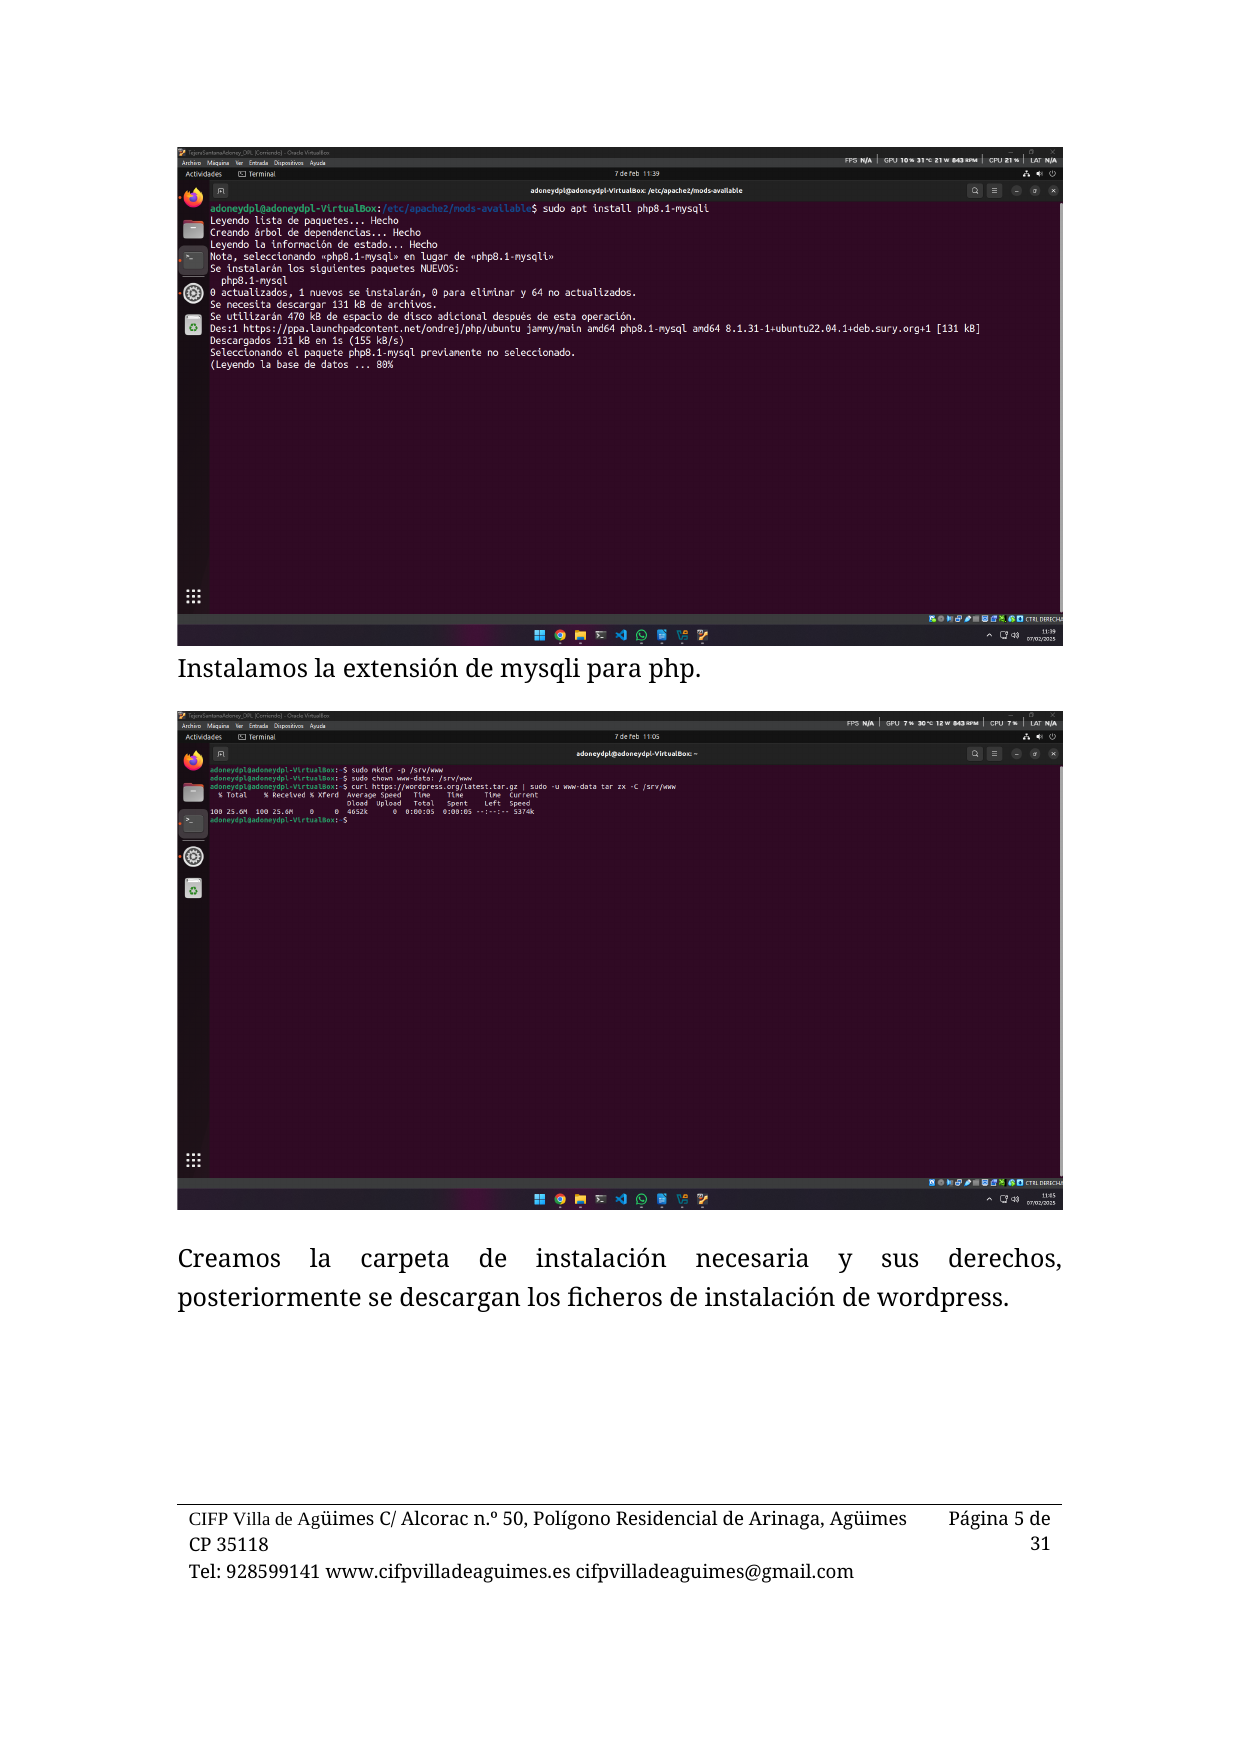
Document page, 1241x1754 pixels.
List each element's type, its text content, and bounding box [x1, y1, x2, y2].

text Instalamos la extensión de mysqli para php. [177, 646, 1063, 685]
picture [177, 711, 1063, 1210]
text Creamos la carpeta de instalación necesaria y sus derechos, posteriormente se descargan los ficheros de instalación de wordpress. [177, 1210, 1063, 1313]
picture [177, 147, 1063, 646]
